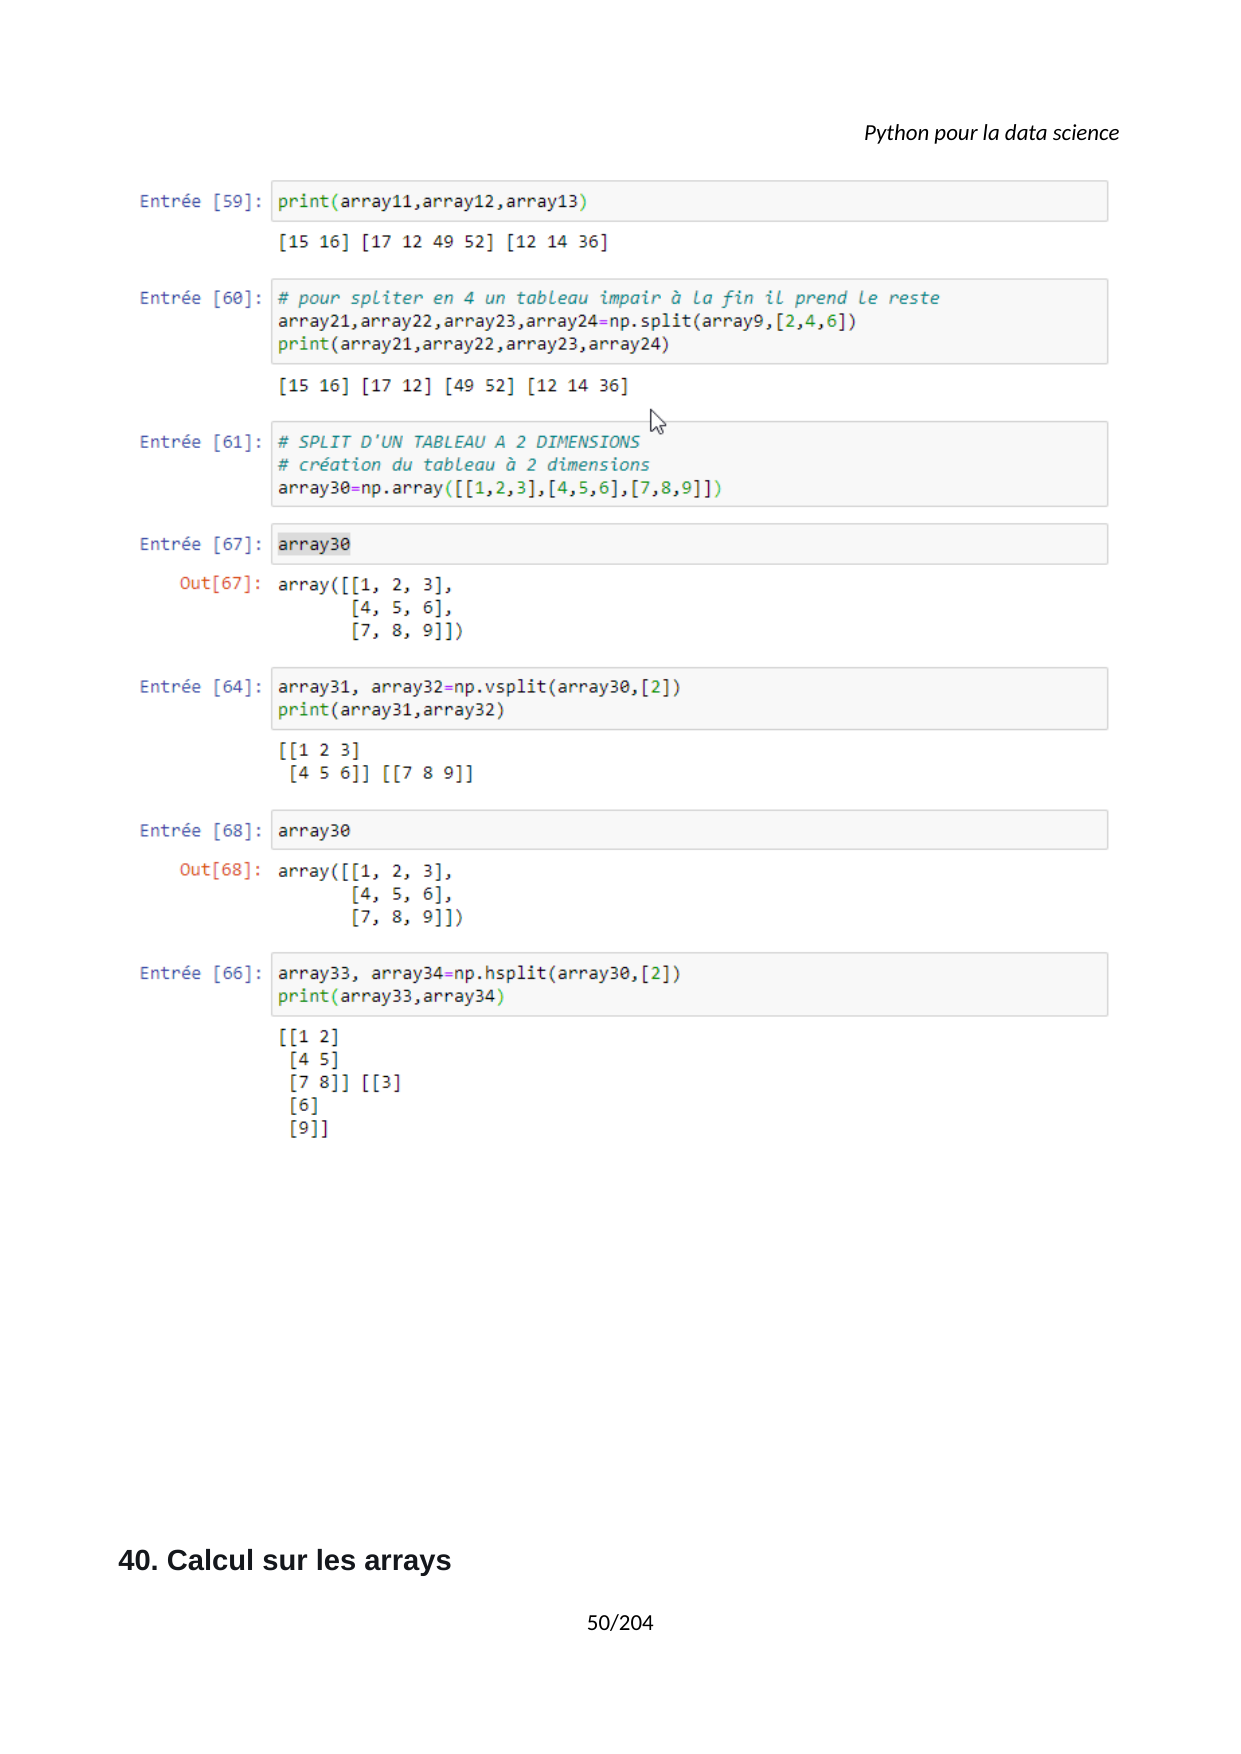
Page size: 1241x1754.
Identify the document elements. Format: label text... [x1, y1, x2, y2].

picture [118, 175, 1122, 1154]
subtitle 40. Calcul sur les arrays [118, 1543, 1122, 1577]
